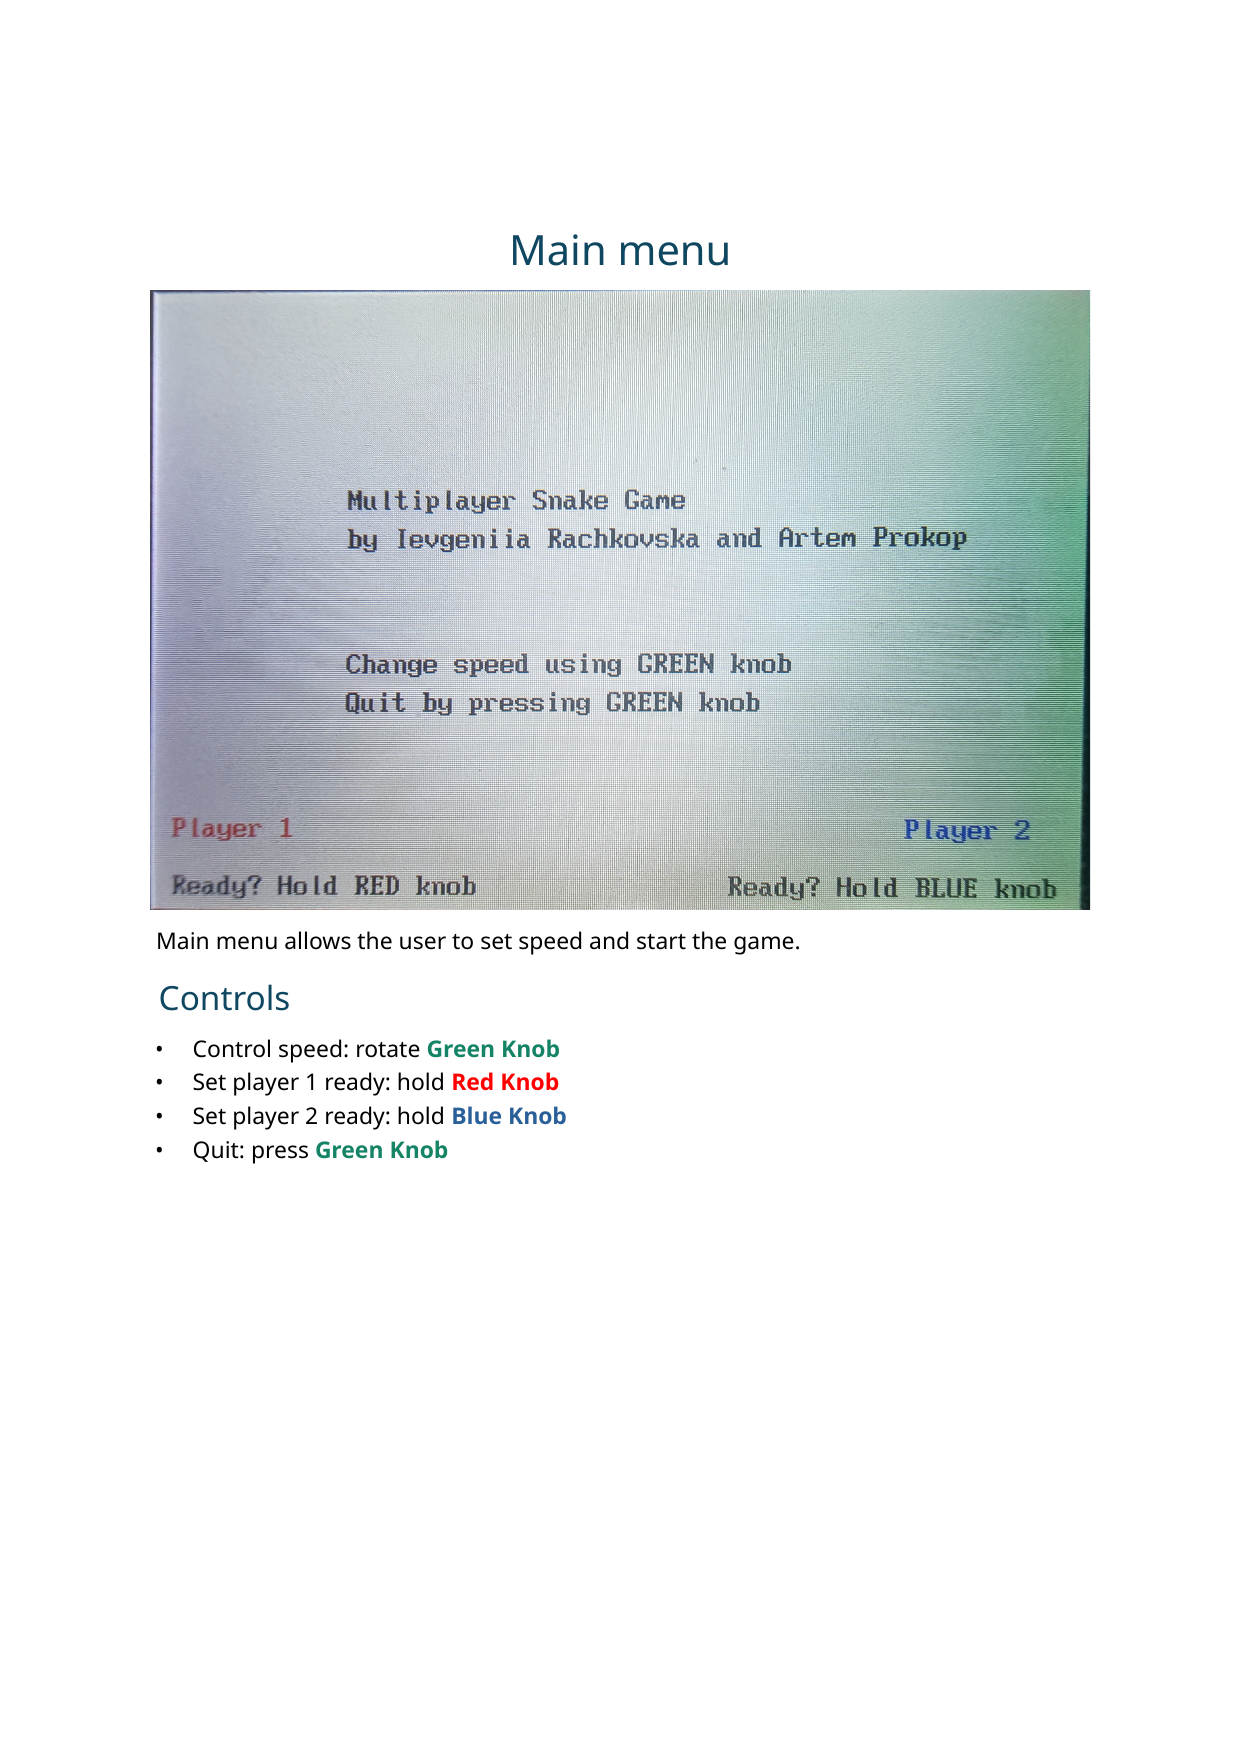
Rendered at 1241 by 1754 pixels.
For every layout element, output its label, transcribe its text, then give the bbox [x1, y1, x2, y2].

text Main menu allows the user to set speed and start the game. [150, 910, 1090, 956]
subtitle Controls [150, 975, 1090, 1021]
list Control speed: rotate Green Knob [155, 1032, 1090, 1064]
picture [150, 290, 1091, 910]
list Quit: press Green Knob [155, 1134, 1090, 1165]
list Set player 1 ready: hold Red Knob [155, 1066, 1090, 1097]
subtitle Main menu [150, 221, 1090, 278]
list Set player 2 ready: hold Blue Knob [155, 1100, 1090, 1131]
